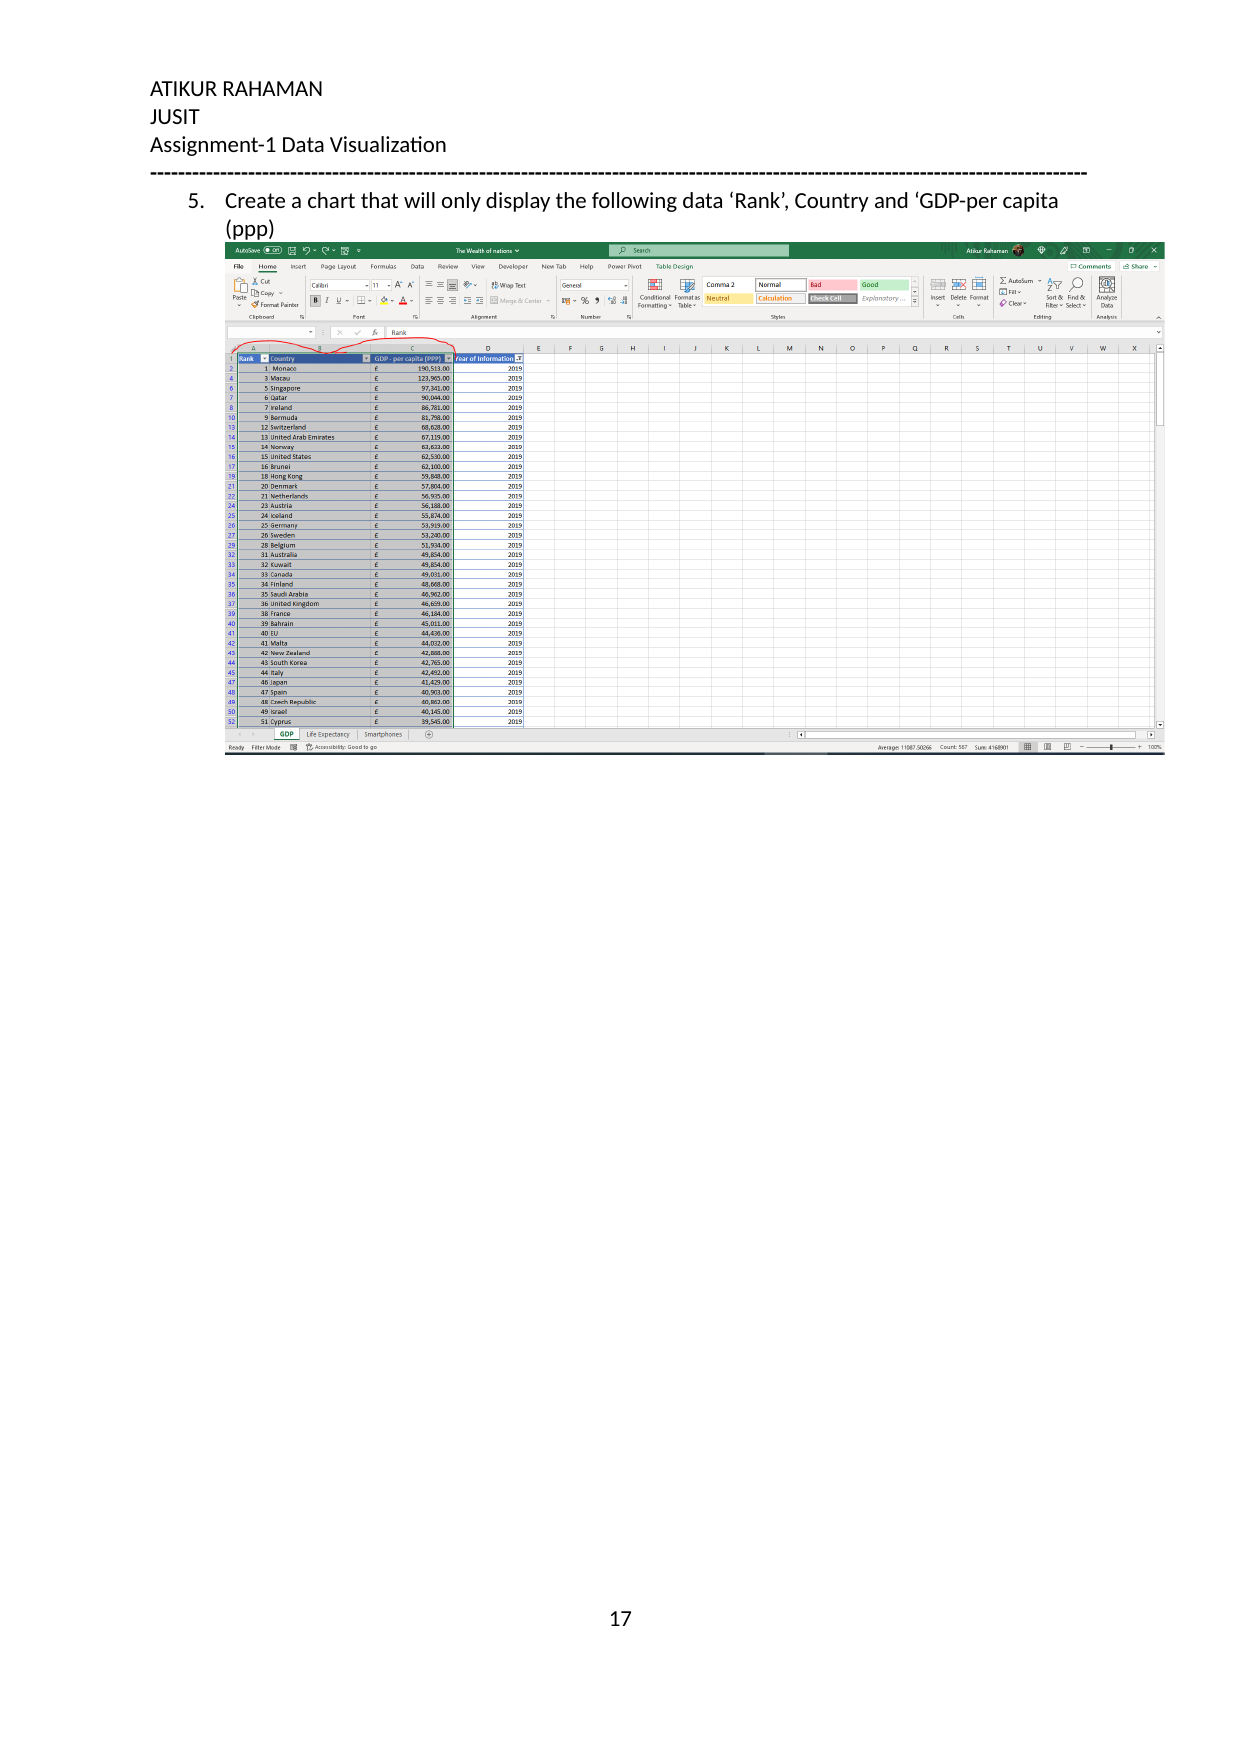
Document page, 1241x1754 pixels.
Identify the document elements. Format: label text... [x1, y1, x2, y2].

list Create a chart that will only display the following data ‘Rank’, Country and ‘GDP-per capita (ppp) [187, 186, 1090, 754]
